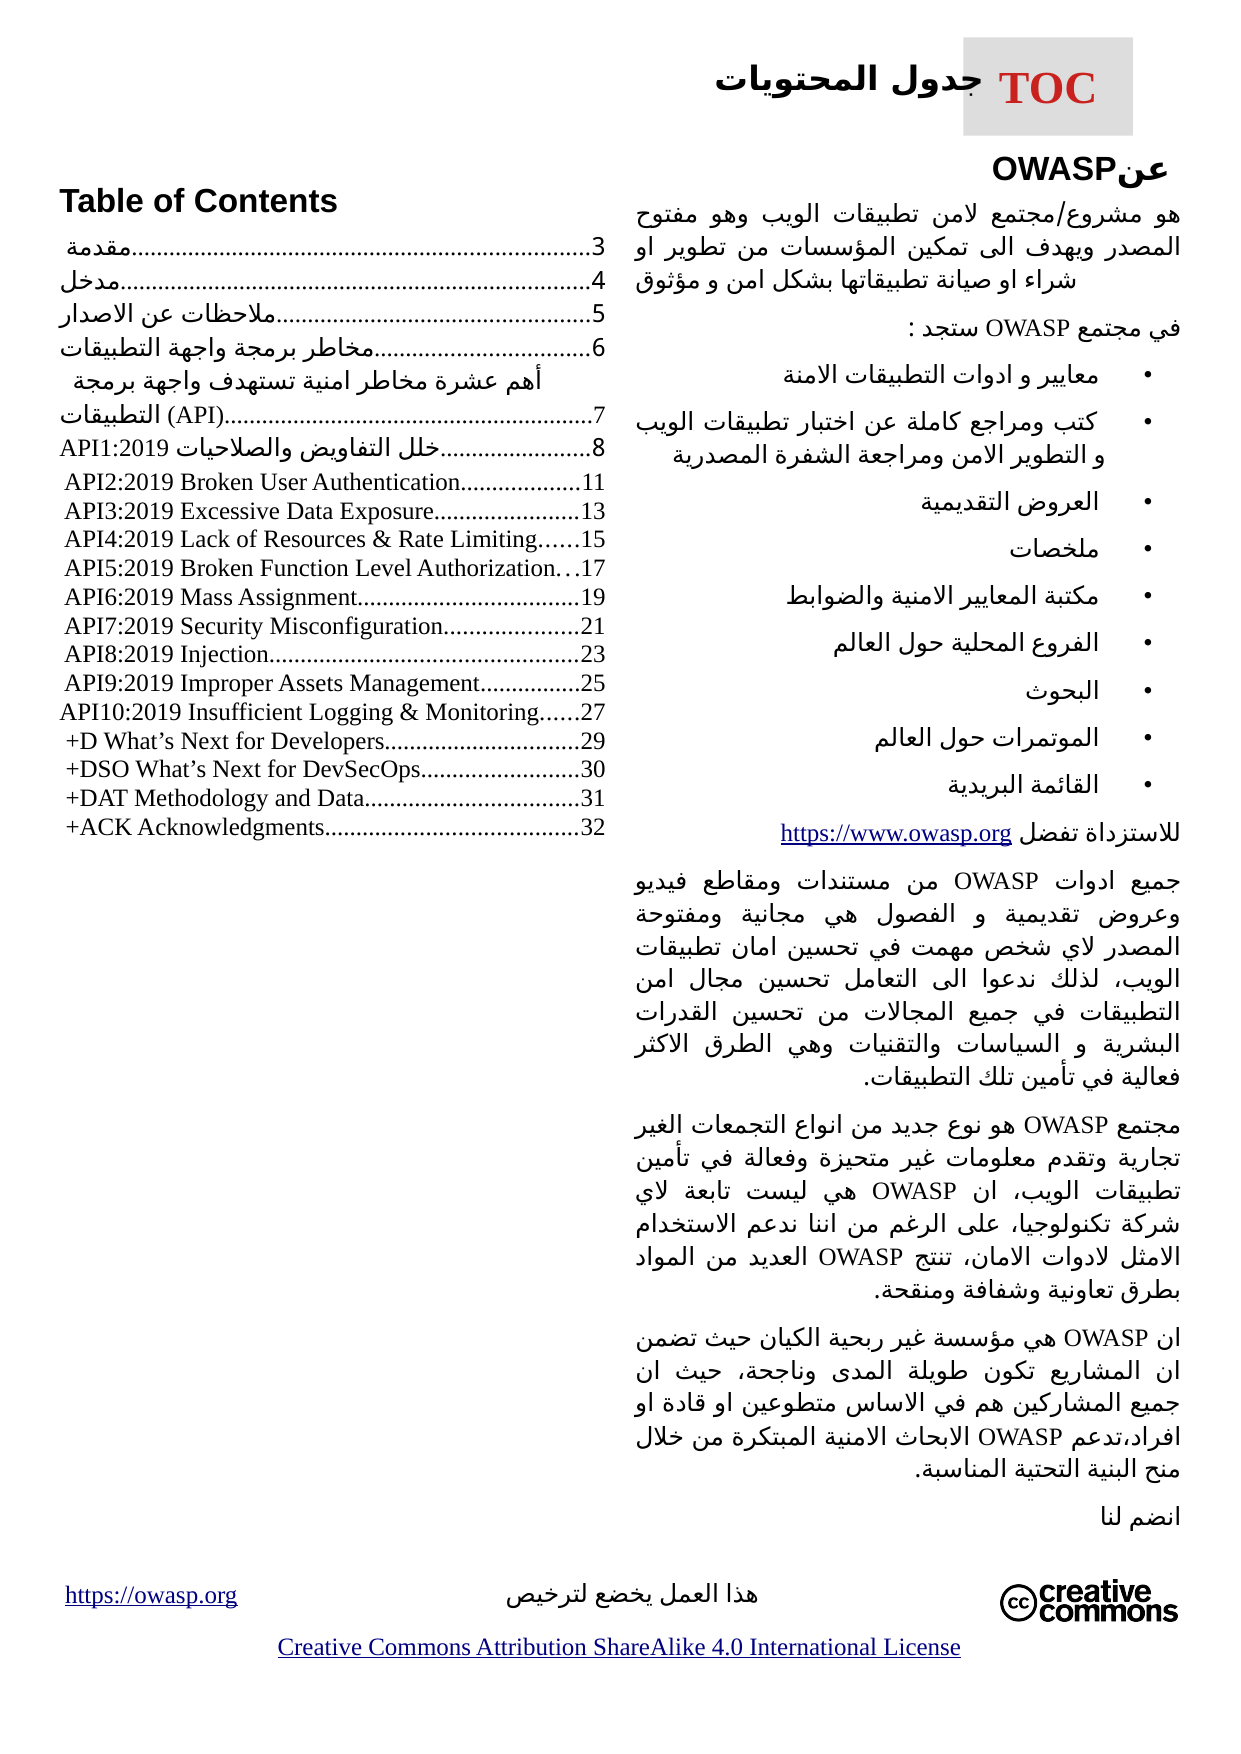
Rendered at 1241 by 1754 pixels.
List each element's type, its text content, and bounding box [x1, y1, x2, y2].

text انضم لنا [635, 1503, 1181, 1535]
text API1:2019 خلل التفاويض والصلاحيات 8 [59, 433, 605, 467]
text API4:2019 Lack of Resources & Rate Limiting 15 [59, 524, 605, 553]
text API10:2019 Insufficient Logging & Monitoring 27 [59, 697, 605, 726]
text API6:2019 Mass Assignment 19 [59, 582, 605, 611]
text API2:2019 Broken User Authentication 11 [59, 467, 605, 496]
list مكتبة المعايير الامنية والضوابط [635, 582, 1144, 615]
text ان OWASP هي مؤسسة غير ربحية الكيان حيث تضمن ان المشاريع تكون طويلة المدى وناجحة، حيث ان جميع المشاركين هم في الاساس متطوعين او قادة او افراد،تدعم OWASP الابحاث الامنية المبتكرة من خلال منح البنية التحتية المناسبة. [635, 1323, 1181, 1488]
text للاستزداة تفضل https://www.owasp.org [635, 818, 1181, 852]
text API9:2019 Improper Assets Management 25 [59, 668, 605, 697]
subtitle Table of Contents [59, 181, 605, 220]
list الفروع المحلية حول العالم [635, 629, 1144, 662]
text API7:2019 Security Misconfiguration 21 [59, 611, 605, 639]
list الموتمرات حول العالم [635, 724, 1144, 756]
text هو مشروع/مجتمع لامن تطبيقات الويب وهو مفتوح المصدر ويهدف الى تمكين المؤسسات من تطوير او شراء او صيانة تطبيقاتها بشكل امن و مؤثوق [635, 200, 1181, 298]
text مخاطر برمجة واجهة التطبيقات 6 [59, 333, 605, 366]
list العروض التقديمية [635, 488, 1144, 521]
subtitle OWASPعن [635, 148, 1181, 188]
text جميع ادوات OWASP من مستندات ومقاطع فيديو وعروض تقديمية و الفصول هي مجانية ومفتوحة المصدر لاي شخص مهمت في تحسين امان تطبيقات الويب، لذلك ندعوا الى التعامل تحسين مجال امن التطبيقات في جميع المجالات من تحسين القدرات البشرية و السياسات والتقنيات وهي الطرق الاكثر فعالية في تأمين تلك التطبيقات. [635, 866, 1181, 1096]
text +DSO What’s Next for DevSecOps 30 [59, 754, 605, 783]
text +DAT Methodology and Data 31 [59, 783, 605, 812]
text في مجتمع OWASP ستجد : [635, 313, 1181, 346]
picture [1000, 1579, 1178, 1622]
list معايير و ادوات التطبيقات الامنة [635, 361, 1144, 393]
text أهم عشرة مخاطر امنية تستهدف واجهة برمجة التطبيقات (API) 7 [59, 366, 605, 433]
list القائمة البريدية [635, 771, 1144, 804]
text API3:2019 Excessive Data Exposure 13 [59, 496, 605, 524]
text ملاحظات عن الاصدار 5 [59, 299, 605, 333]
text API5:2019 Broken Function Level Authorization 17 [59, 553, 605, 582]
text +D What’s Next for Developers 29 [59, 726, 605, 754]
list كتب ومراجع كاملة عن اختبار تطبيقات الويب و التطوير الامن ومراجعة الشفرة المصدرية [635, 408, 1144, 473]
text مقدمة 3 [59, 232, 605, 266]
text مدخل 4 [59, 266, 605, 299]
list ملخصات [635, 535, 1144, 568]
list البحوث [635, 677, 1144, 709]
text API8:2019 Injection 23 [59, 639, 605, 668]
text مجتمع OWASP هو نوع جديد من انواع التجمعات الغير تجارية وتقدم معلومات غير متحيزة وفعالة في تأمين تطبيقات الويب، ان OWASP هي ليست تابعة لاي شركة تكنولوجيا، على الرغم من اننا ندعم الاستخدام الامثل لادوات الامان، تنتج OWASP العديد من المواد بطرق تعاونية وشفافة ومنقحة. [635, 1110, 1181, 1308]
text +ACK Acknowledgments 32 [59, 812, 605, 841]
